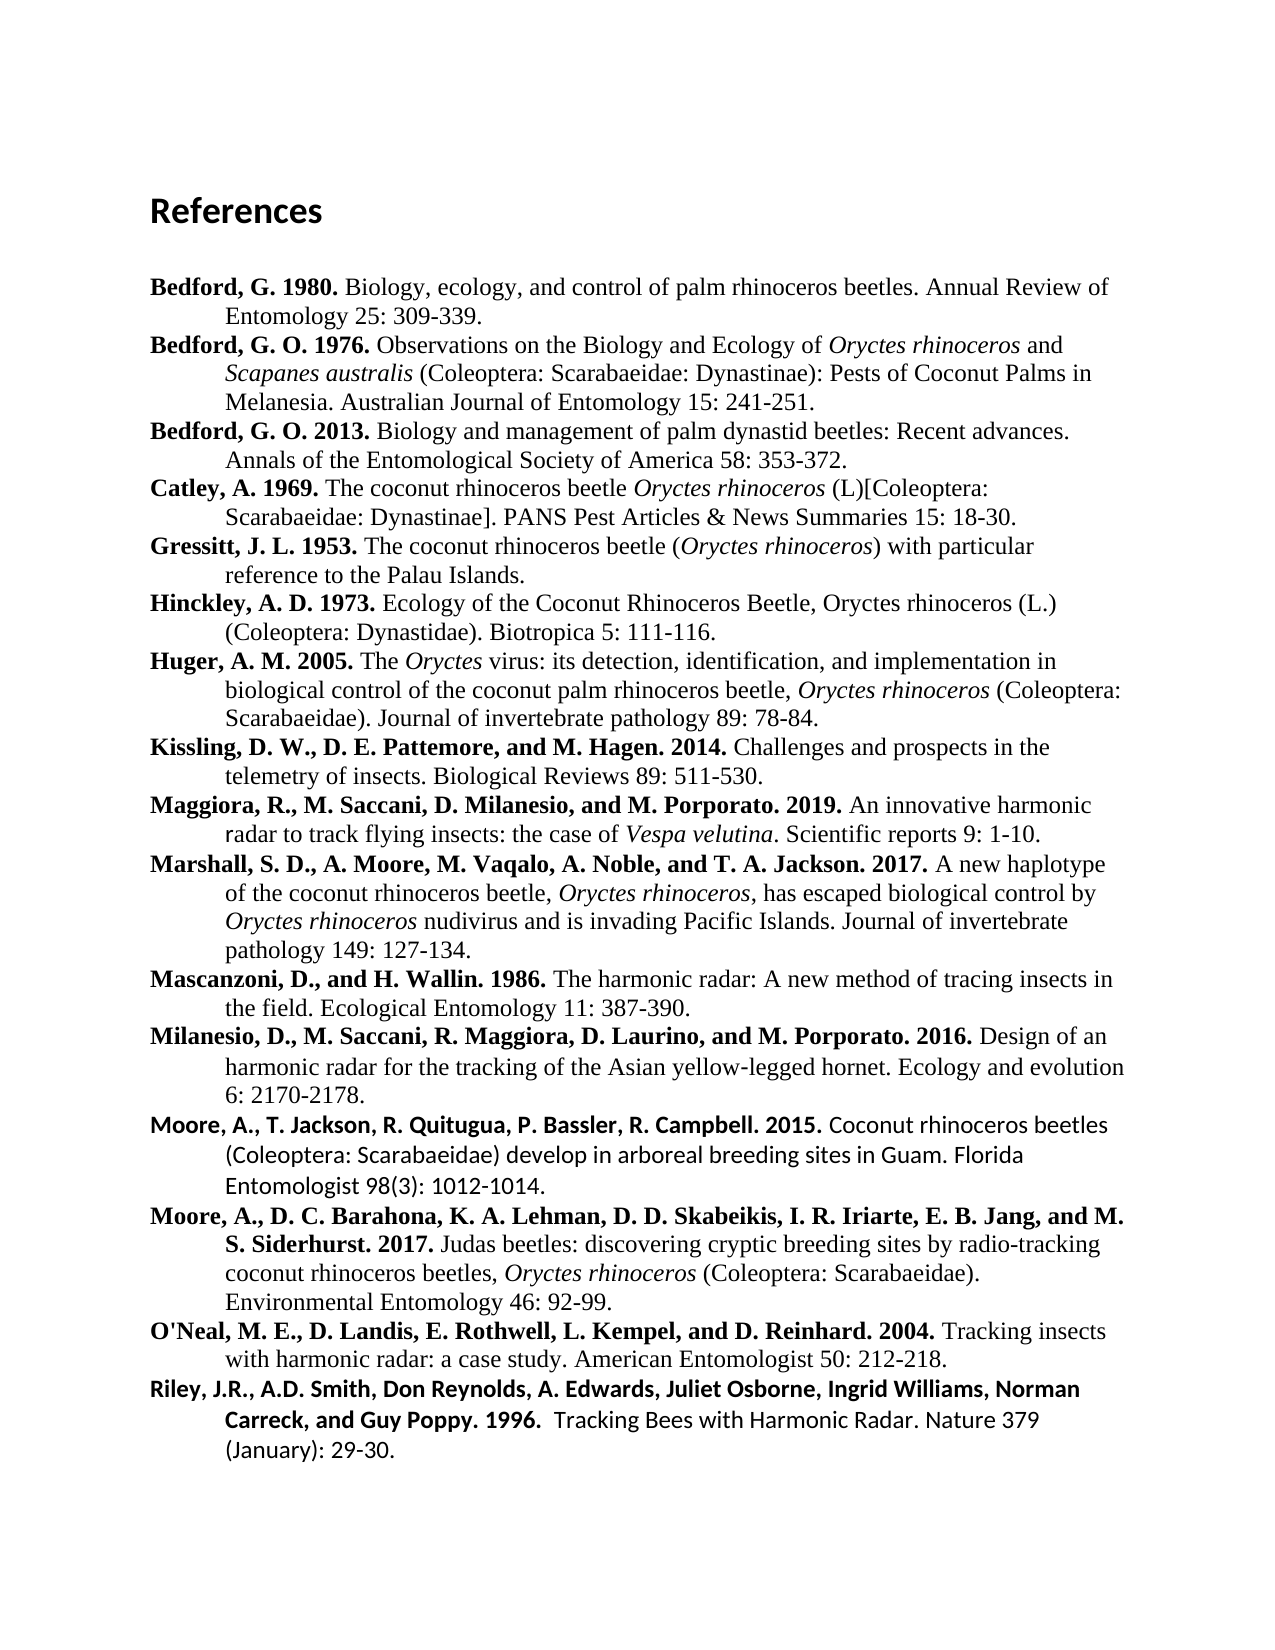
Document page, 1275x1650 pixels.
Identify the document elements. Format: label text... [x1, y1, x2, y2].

text Hinckley, A. D. 1973. Ecology of the Coconut Rhinoceros Beetle, Oryctes rhinoceros (L.) (Coleoptera: Dynastidae). Biotropica 5: 111-116. [150, 588, 1125, 646]
text Gressitt, J. L. 1953. The coconut rhinoceros beetle (Oryctes rhinoceros) with particular reference to the Palau Islands. [150, 531, 1125, 588]
text Kissling, D. W., D. E. Pattemore, and M. Hagen. 2014. Challenges and prospects in the telemetry of insects. Biological Reviews 89: 511-530. [150, 732, 1125, 790]
text Bedford, G. O. 2013. Biology and management of palm dynastid beetles: Recent advances. Annals of the Entomological Society of America 58: 353-372. [150, 416, 1125, 473]
text Moore, A., D. C. Barahona, K. A. Lehman, D. D. Skabeikis, I. R. Iriarte, E. B. Jang, and M. S. Siderhurst. 2017. Judas beetles: discovering cryptic breeding sites by radio-tracking coconut rhinoceros beetles, Oryctes rhinoceros (Coleoptera: Scarabaeidae). Environmental Entomology 46: 92-99. [150, 1201, 1125, 1316]
text Catley, A. 1969. The coconut rhinoceros beetle Oryctes rhinoceros (L)[Coleoptera: Scarabaeidae: Dynastinae]. PANS Pest Articles & News Summaries 15: 18-30. [150, 473, 1125, 531]
text Bedford, G. 1980. Biology, ecology, and control of palm rhinoceros beetles. Annual Review of Entomology 25: 309-339. [150, 272, 1125, 330]
subtitle References [150, 187, 1125, 233]
text Mascanzoni, D., and H. Wallin. 1986. The harmonic radar: A new method of tracing insects in the field. Ecological Entomology 11: 387-390. [150, 964, 1125, 1021]
text Milanesio, D., M. Saccani, R. Maggiora, D. Laurino, and M. Porporato. 2016. Design of an harmonic radar for the tracking of the Asian yellow‐legged hornet. Ecology and evolution 6: 2170-2178. [150, 1021, 1125, 1109]
text Huger, A. M. 2005. The Oryctes virus: its detection, identification, and implementation in biological control of the coconut palm rhinoceros beetle, Oryctes rhinoceros (Coleoptera: Scarabaeidae). Journal of invertebrate pathology 89: 78-84. [150, 646, 1125, 732]
text Marshall, S. D., A. Moore, M. Vaqalo, A. Noble, and T. A. Jackson. 2017. A new haplotype of the coconut rhinoceros beetle, Oryctes rhinoceros, has escaped biological control by Oryctes rhinoceros nudivirus and is invading Pacific Islands. Journal of invertebrate pathology 149: 127-134. [150, 849, 1125, 964]
text O'Neal, M. E., D. Landis, E. Rothwell, L. Kempel, and D. Reinhard. 2004. Tracking insects with harmonic radar: a case study. American Entomologist 50: 212-218. [150, 1316, 1125, 1373]
text Bedford, G. O. 1976. Observations on the Biology and Ecology of Oryctes rhinoceros and Scapanes australis (Coleoptera: Scarabaeidae: Dynastinae): Pests of Coconut Palms in Melanesia. Australian Journal of Entomology 15: 241-251. [150, 330, 1125, 416]
text Moore, A., T. Jackson, R. Quitugua, P. Bassler, R. Campbell. 2015. Coconut rhinoceros beetles (Coleoptera: Scarabaeidae) develop in arboreal breeding sites in Guam. Florida Entomologist 98(3): 1012-1014. [150, 1109, 1125, 1201]
text Riley, J.R., A.D. Smith, Don Reynolds, A. Edwards, Juliet Osborne, Ingrid Williams, Norman Carreck, and Guy Poppy. 1996. Tracking Bees with Harmonic Radar. Nature 379 (January): 29-30. [150, 1373, 1125, 1465]
text Maggiora, R., M. Saccani, D. Milanesio, and M. Porporato. 2019. An innovative harmonic radar to track flying insects: the case of Vespa velutina. Scientific reports 9: 1-10. [150, 790, 1125, 849]
